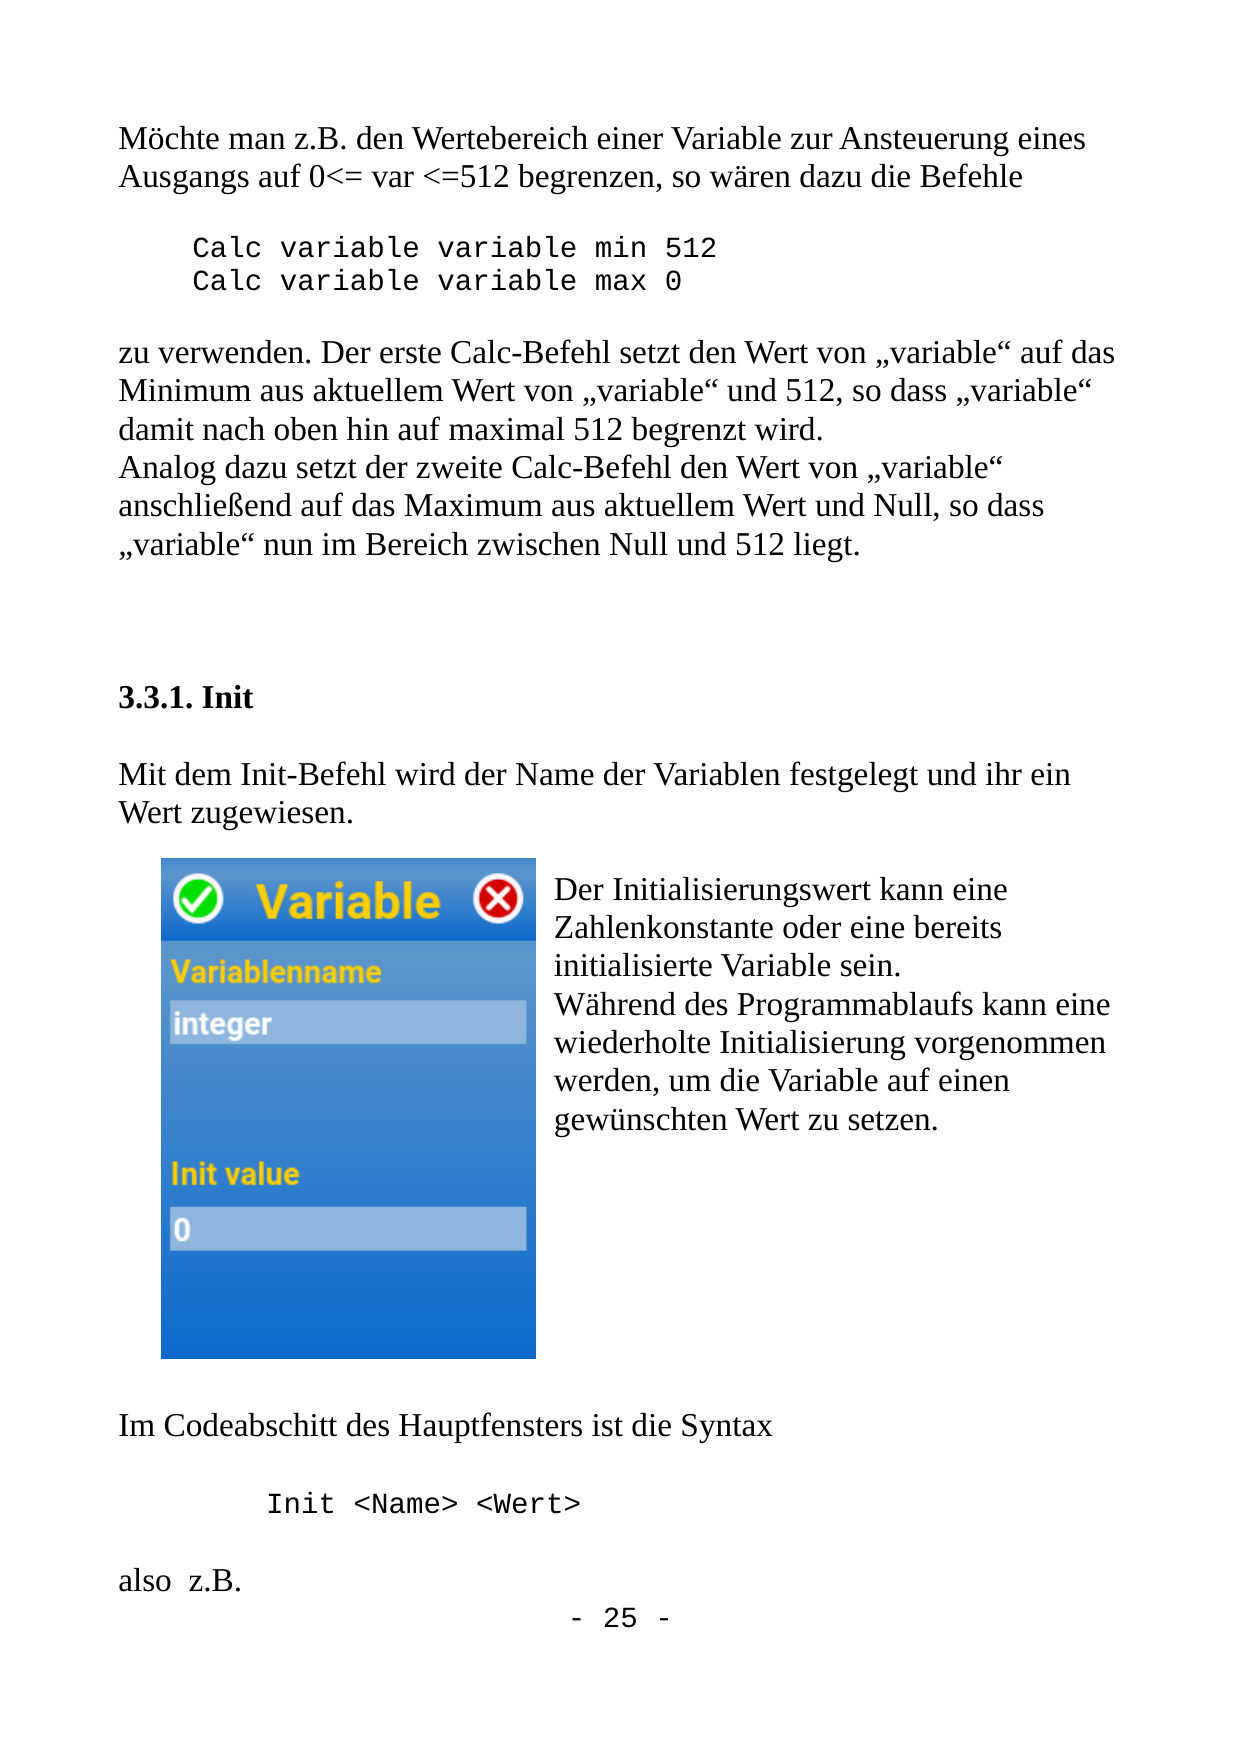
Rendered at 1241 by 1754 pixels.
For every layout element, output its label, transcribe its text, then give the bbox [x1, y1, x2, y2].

text Init <Name> <Wert> [118, 1482, 1122, 1522]
text Calc variable variable min 512 [118, 233, 1122, 266]
text 3.3.1. Init [118, 677, 1122, 716]
text Calc variable variable max 0 [118, 266, 1122, 299]
text Der Initialisierungswert kann eine Zahlenkonstante oder eine bereits initialisierte Variable sein. [536, 869, 1122, 984]
text also z.B. [118, 1560, 1122, 1599]
text zu verwenden. Der erste Calc-Befehl setzt den Wert von „variable“ auf das Minimum aus aktuellem Wert von „variable“ und 512, so dass „variable“ damit nach oben hin auf maximal 512 begrenzt wird. [118, 332, 1122, 447]
text Während des Programmablaufs kann eine wiederholte Initialisierung vorgenommen werden, um die Variable auf einen gewünschten Wert zu setzen. [536, 984, 1122, 1137]
text Im Codeabschitt des Hauptfensters ist die Syntax [118, 1406, 1122, 1444]
text [118, 869, 161, 984]
picture [161, 858, 536, 1359]
text Möchte man z.B. den Wertebereich einer Variable zur Ansteuerung eines Ausgangs auf 0<= var <=512 begrenzen, so wären dazu die Befehle [118, 118, 1122, 195]
text Analog dazu setzt der zweite Calc-Befehl den Wert von „variable“ anschließend auf das Maximum aus aktuellem Wert und Null, so dass „variable“ nun im Bereich zwischen Null und 512 liegt. [118, 447, 1122, 562]
text Mit dem Init-Befehl wird der Name der Variablen festgelegt und ihr ein Wert zugewiesen. [118, 754, 1122, 831]
text [118, 984, 161, 1137]
